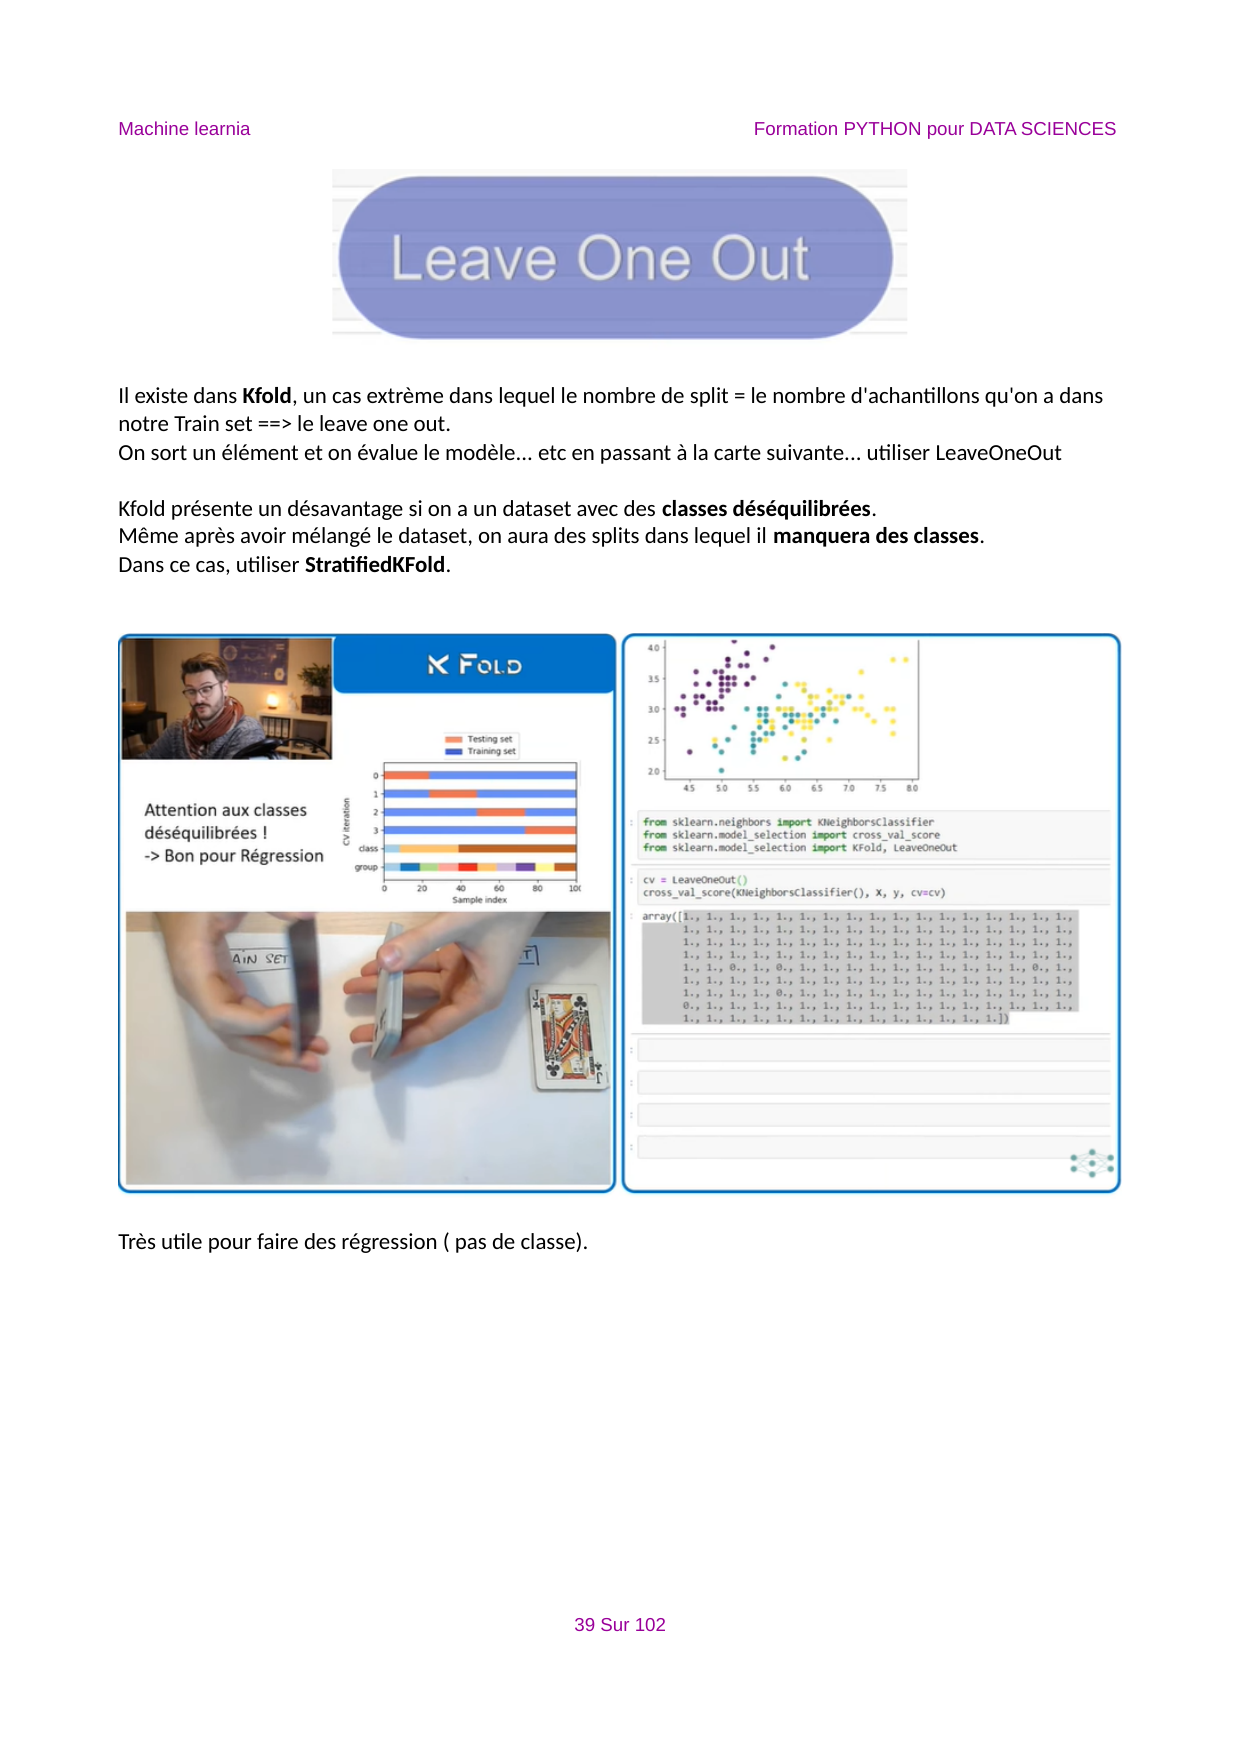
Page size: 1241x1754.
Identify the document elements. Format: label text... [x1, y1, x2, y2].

text Dans ce cas, utiliser StratifiedKFold. [118, 550, 1122, 578]
picture [118, 633, 1122, 1200]
text Il existe dans Kfold, un cas extrème dans lequel le nombre de split = le nombre d'achantillons qu'on a dans notre Train set ==> le leave one out. [118, 382, 1122, 438]
picture [332, 169, 908, 354]
text Même après avoir mélangé le dataset, on aura des splits dans lequel il manquera des classes. [118, 522, 1122, 550]
text Kfold présente un désavantage si on a un dataset avec des classes déséquilibrées. [118, 494, 1122, 522]
text On sort un élément et on évalue le modèle... etc en passant à la carte suivante... utiliser LeaveOneOut [118, 438, 1122, 466]
text Très utile pour faire des régression ( pas de classe). [118, 1227, 1122, 1256]
